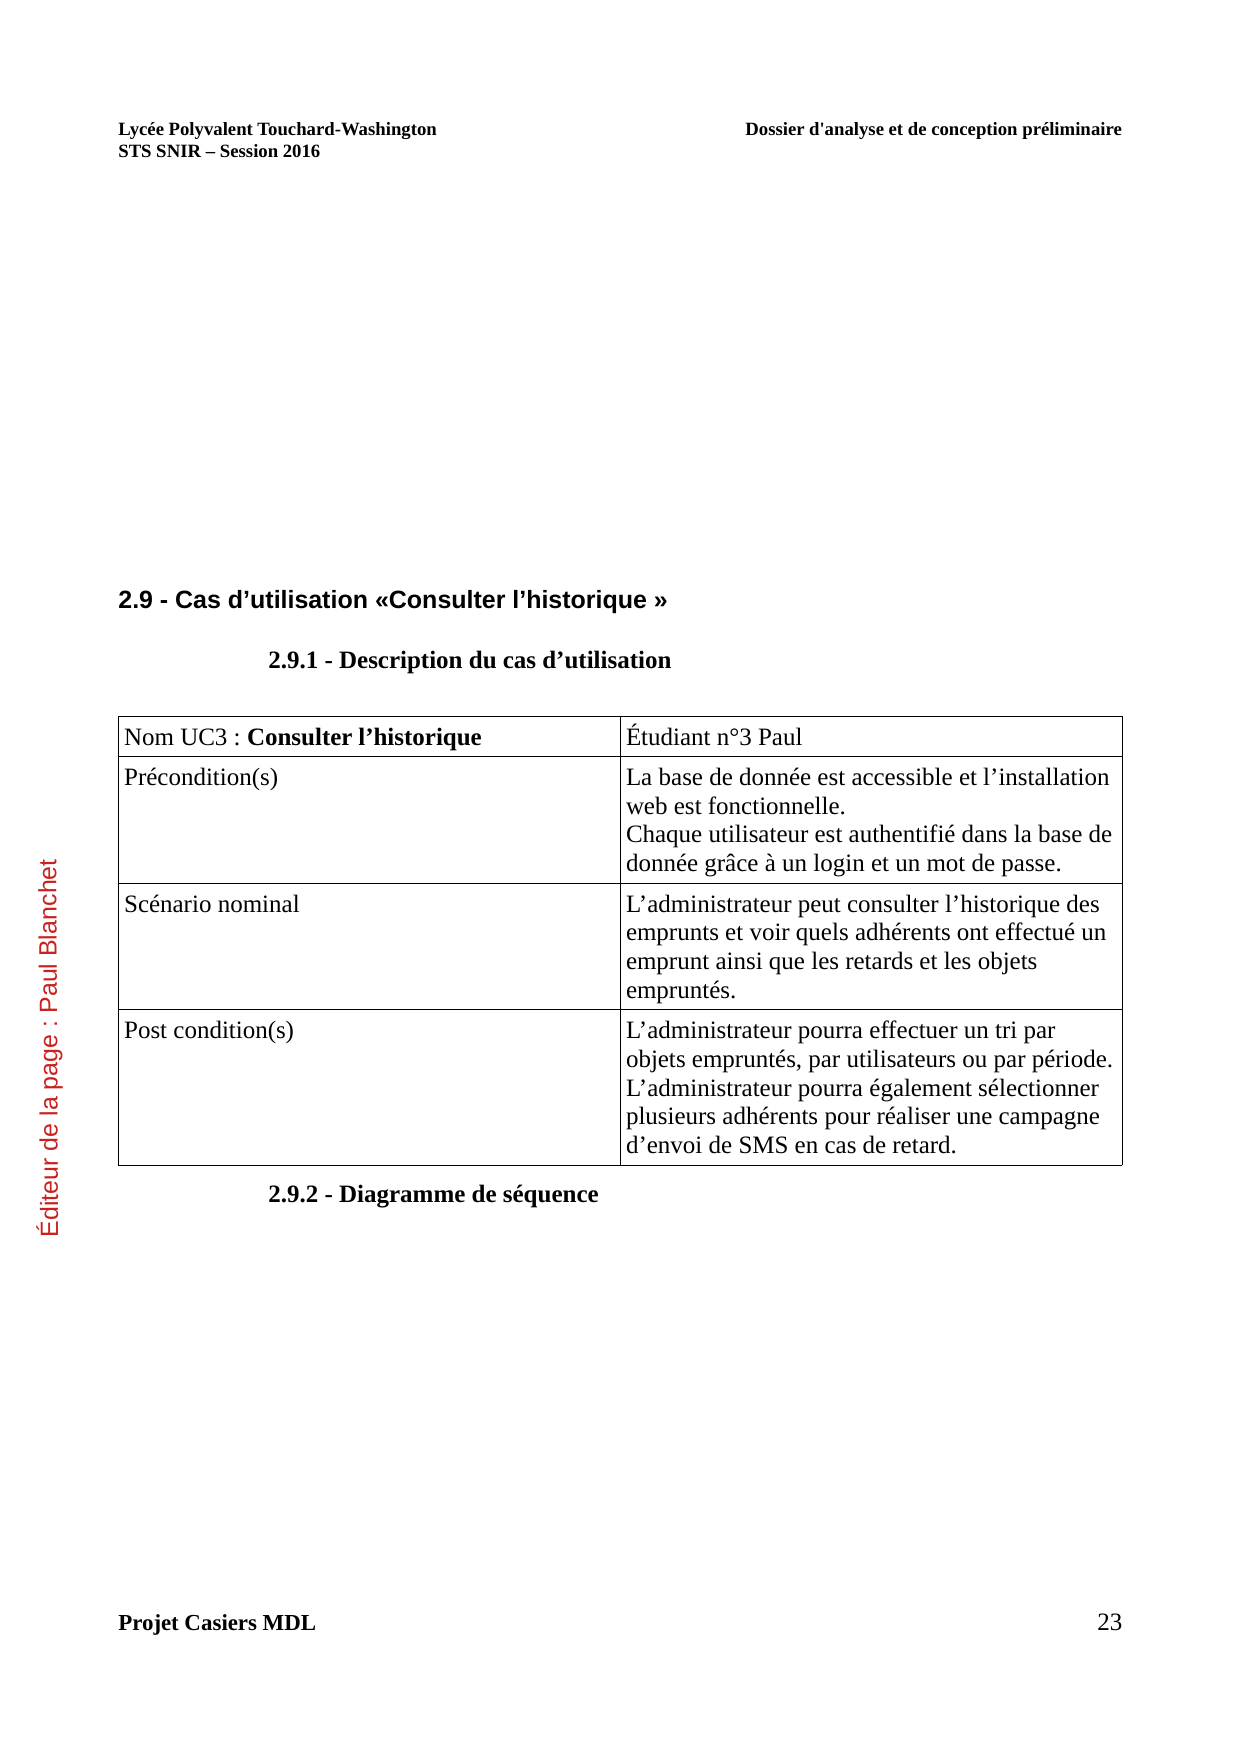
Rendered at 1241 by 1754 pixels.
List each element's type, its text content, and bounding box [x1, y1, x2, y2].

subtitle 2.9 - Cas d’utilisation «Consulter l’historique » [118, 585, 1122, 614]
table_cell L’administrateur peut consulter l’historique des emprunts et voir quels adhérents ont effectué un emprunt ainsi que les retards et les objets empruntés. [621, 884, 1122, 1009]
table_cell Précondition(s) [119, 757, 620, 883]
table_cell Scénario nominal [119, 884, 620, 1009]
table_cell La base de donnée est accessible et l’installation web est fonctionnelle. Chaque utilisateur est authentifié dans la base de donnée grâce à un login et un mot de passe. [621, 757, 1122, 883]
subtitle 2.9.2 - Diagramme de séquence [118, 1179, 1122, 1208]
table_cell Post condition(s) [119, 1010, 620, 1165]
subtitle 2.9.1 - Description du cas d’utilisation [118, 641, 1122, 675]
table_header Nom UC3 : Consulter l’historique [119, 717, 620, 756]
table_header Étudiant n°3 Paul [621, 717, 1122, 756]
table_cell L’administrateur pourra effectuer un tri par objets empruntés, par utilisateurs ou par période. L’administrateur pourra également sélectionner plusieurs adhérents pour réaliser une campagne d’envoi de SMS en cas de retard. [621, 1010, 1122, 1165]
